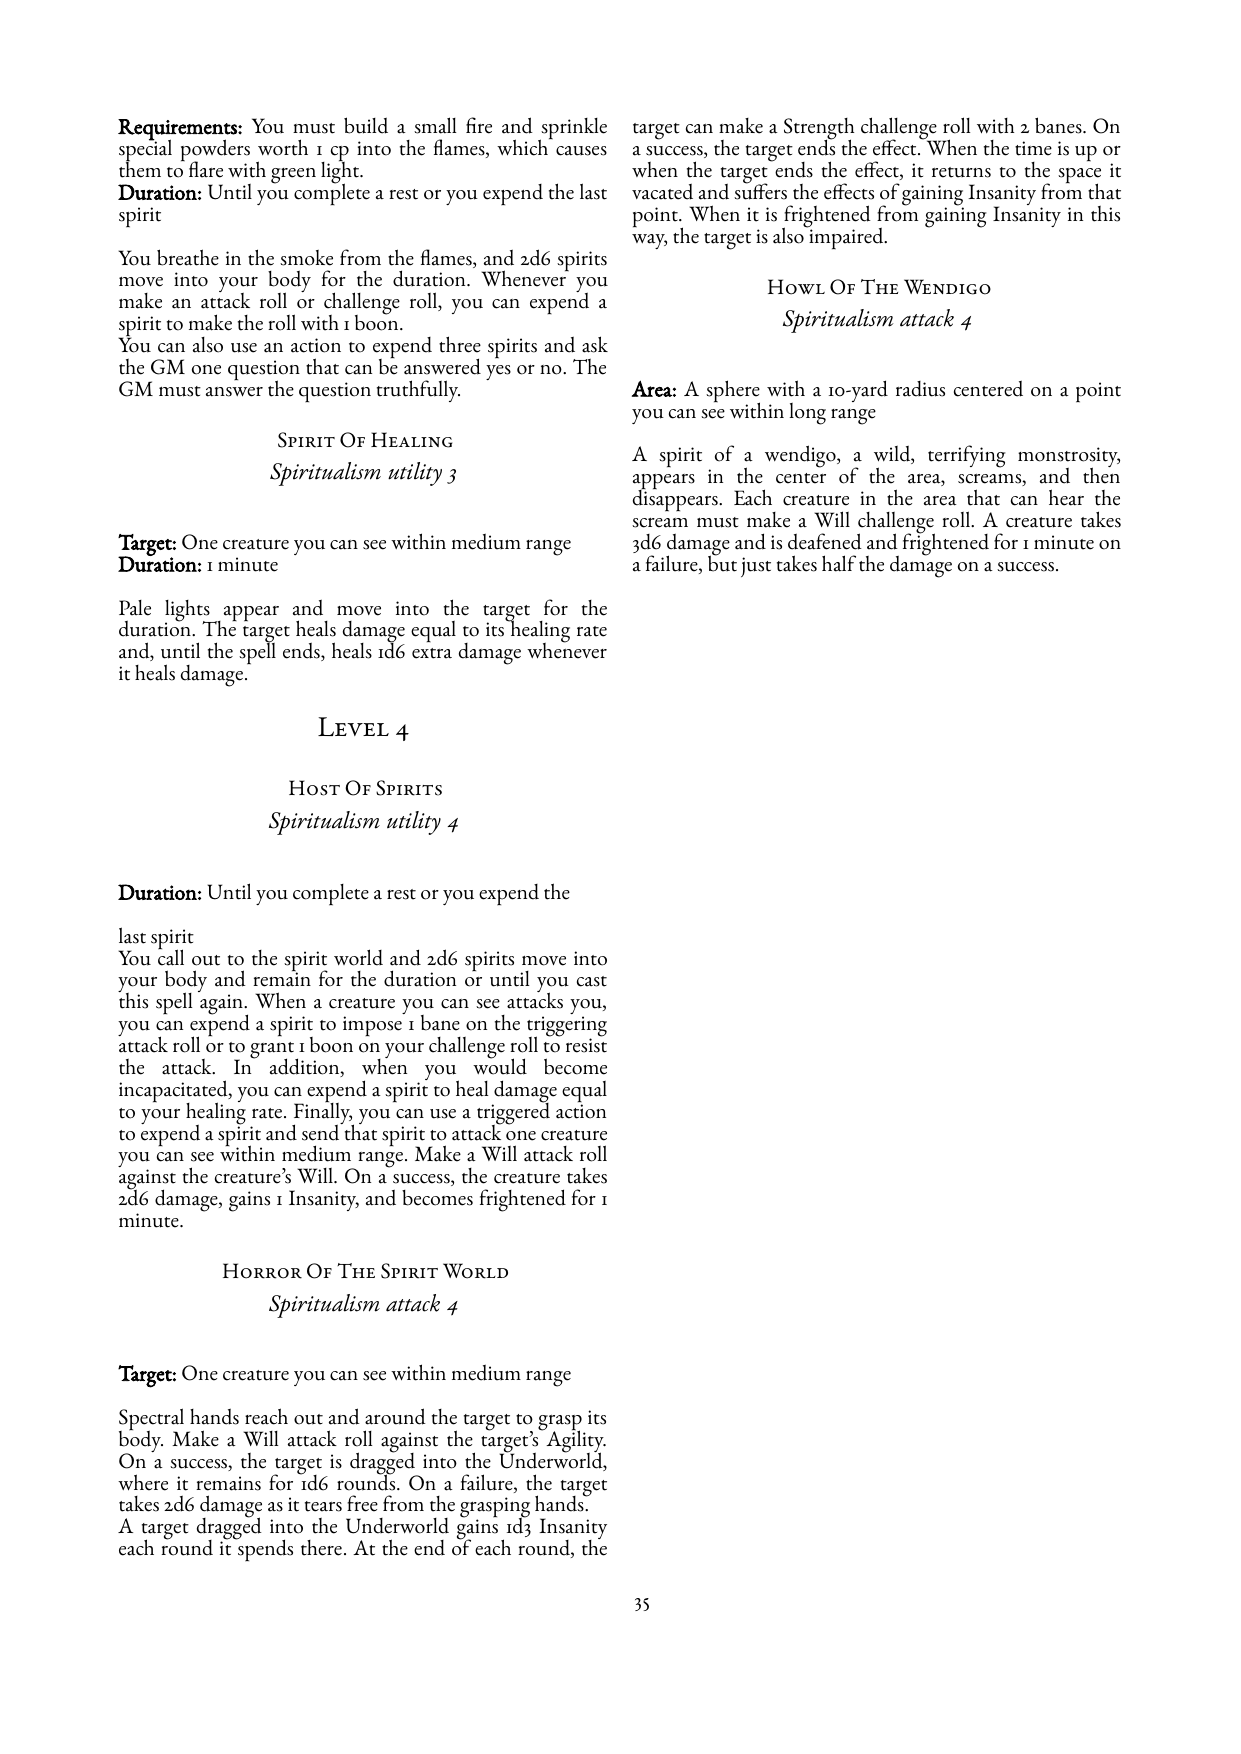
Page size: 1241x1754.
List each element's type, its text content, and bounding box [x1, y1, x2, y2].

subtitle Spiritualism utility 4 [118, 811, 608, 835]
subtitle Howl Of The Wendigo [632, 279, 1122, 301]
text A target dragged into the Underworld gains 1d3 Insanity each round it spends there. At the end of each round, the [118, 1518, 608, 1562]
list Duration: Until you complete a rest or you expend the last spirit [118, 184, 608, 227]
list Duration: Until you complete a rest or you expend the [118, 865, 608, 906]
text last spirit [118, 918, 608, 949]
text Pale lights appear and move into the target for the duration. The target heals damage equal to its healing rate and, until the spell ends, heals 1d6 extra damage whenever it heals damage. [118, 589, 608, 687]
subtitle Spiritualism attack 4 [118, 1294, 608, 1318]
subtitle Horror Of The Spirit World [118, 1263, 608, 1285]
list Target: One creature you can see within medium range [118, 1348, 608, 1387]
subtitle Spiritualism utility 3 [118, 463, 608, 487]
text target can make a Strength challenge roll with 2 banes. On a success, the target ends the effect. When the time is up or when the target ends the effect, it returns to the space it vacated and suffers the effects of gaining Insanity from that point. When it is frightened from gaining Insanity in this way, the target is also impaired. [632, 118, 1122, 249]
subtitle Host Of Spirits [118, 780, 608, 802]
subtitle Spirit Of Healing [118, 432, 608, 454]
subtitle Level 4 [118, 716, 608, 745]
subtitle Spiritualism attack 4 [632, 309, 1122, 334]
list Duration: 1 minute [118, 556, 608, 577]
list Area: A sphere with a 10-yard radius centered on a point you can see within long range [632, 363, 1122, 424]
list Target: One creature you can see within medium range [118, 516, 608, 556]
text You call out to the spirit world and 2d6 spirits move into your body and remain for the duration or until you cast this spell again. When a creature you can see attacks you, you can expend a spirit to impose 1 bane on the triggering attack roll or to grant 1 boon on your challenge roll to resist the attack. In addition, when you would become incapacitated, you can expend a spirit to heal damage equal to your healing rate. Finally, you can use a triggered action to expend a spirit and send that spirit to attack one creature you can see within medium range. Make a Will attack roll against the creature’s Will. On a success, the creature takes 2d6 damage, gains 1 Insanity, and becomes frightened for 1 minute. [118, 949, 608, 1234]
text You breathe in the smoke from the flames, and 2d6 spirits move into your body for the duration. Whenever you make an attack roll or challenge roll, you can expend a spirit to make the roll with 1 boon. [118, 239, 608, 337]
text A spirit of a wendigo, a wild, terrifying monstrosity, appears in the center of the area, screams, and then disappears. Each creature in the area that can hear the scream must make a Will challenge roll. A creature takes 3d6 damage and is deafened and frightened for 1 minute on a failure, but just takes half the damage on a success. [632, 436, 1122, 577]
text Spectral hands reach out and around the target to grasp its body. Make a Will attack roll against the target’s Agility. On a success, the target is dragged into the Underworld, where it remains for 1d6 rounds. On a failure, the target takes 2d6 damage as it tears free from the grasping hands. [118, 1399, 608, 1518]
list Requirements: You must build a small fire and sprinkle special powders worth 1 cp into the flames, which causes them to flare with green light. [118, 118, 608, 184]
text You can also use an action to expend three spirits and ask the GM one question that can be answered yes or no. The GM must answer the question truthfully. [118, 337, 608, 402]
